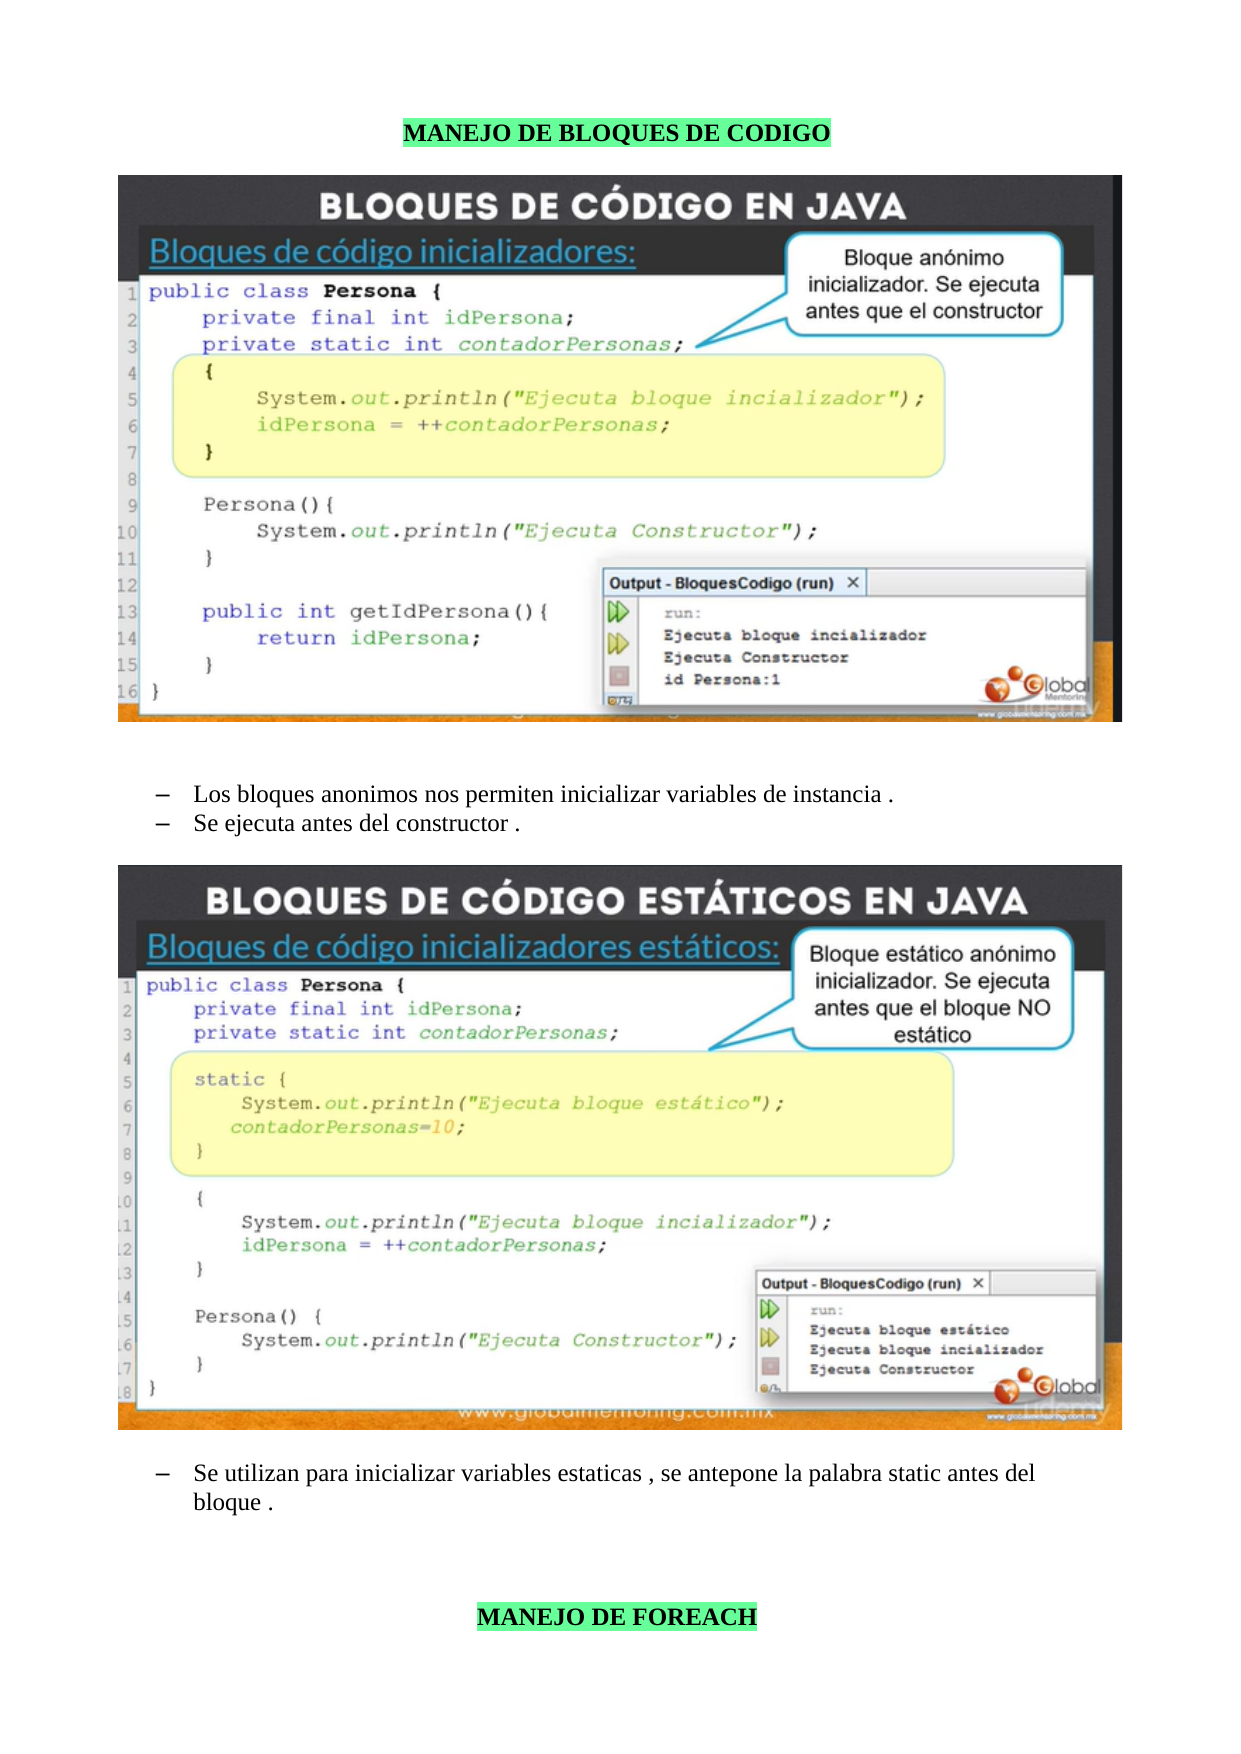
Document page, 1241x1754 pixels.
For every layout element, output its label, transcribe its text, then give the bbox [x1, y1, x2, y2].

list Los bloques anonimos nos permiten inicializar variables de instancia . [156, 779, 1122, 808]
picture [118, 865, 1123, 1430]
list Se utilizan para inicializar variables estaticas , se antepone la palabra static antes del bloque . [156, 1458, 1122, 1516]
list Se ejecuta antes del constructor . [156, 808, 1122, 837]
text MANEJO DE BLOQUES DE CODIGO [118, 118, 1122, 147]
text MANEJO DE FOREACH [118, 1602, 1122, 1631]
picture [118, 175, 1123, 722]
